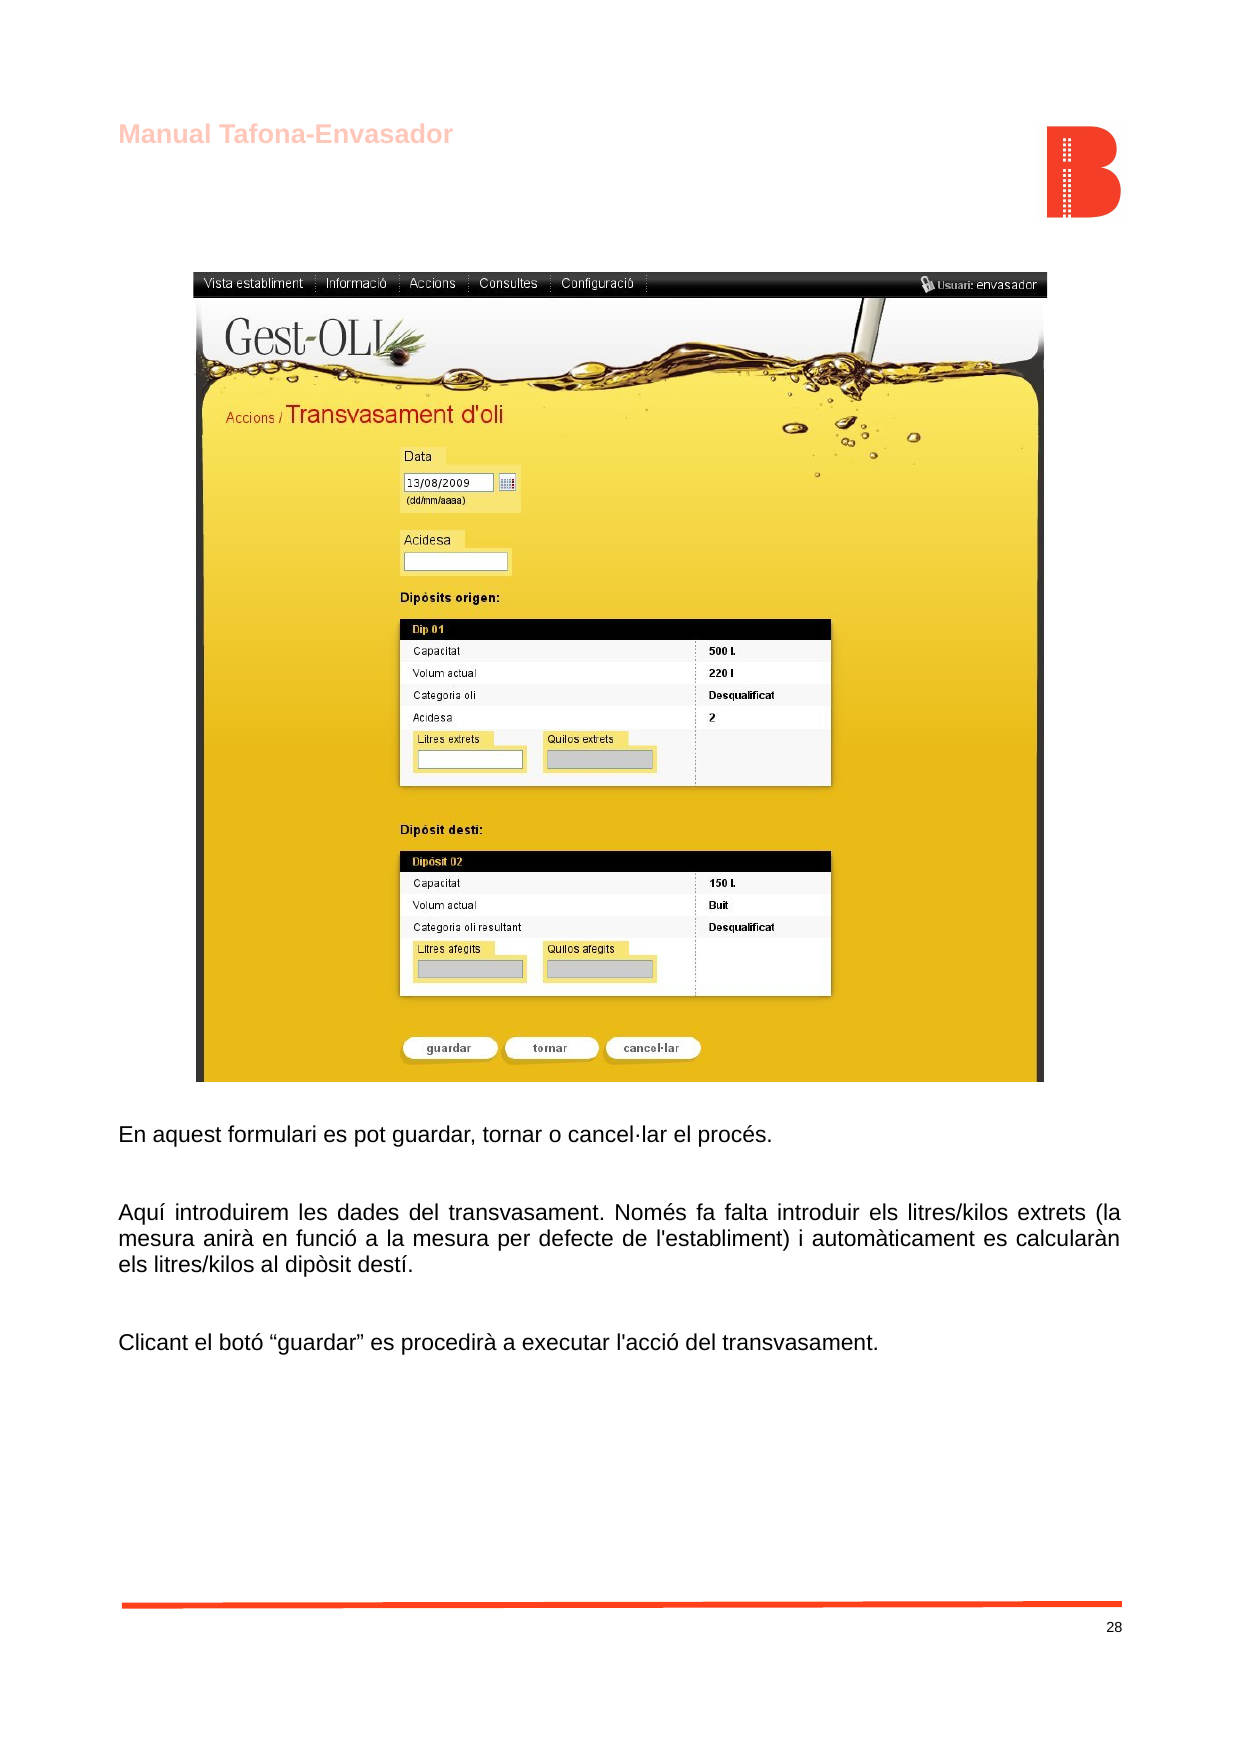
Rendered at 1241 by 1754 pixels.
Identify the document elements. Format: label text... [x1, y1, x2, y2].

text En aquest formulari es pot guardar, tornar o cancel·lar el procés. [118, 1121, 1122, 1147]
text Clicant el botó “guardar” es procedirà a executar l'acció del transvasament. [118, 1329, 1122, 1355]
picture [193, 272, 1048, 1082]
picture [1036, 124, 1130, 221]
text Aquí introduirem les dades del transvasament. Només fa falta introduir els litres/kilos extrets (la mesura anirà en funció a la mesura per defecte de l'establiment) i automàticament es calcularàn els litres/kilos al dipòsit destí. [118, 1198, 1122, 1278]
